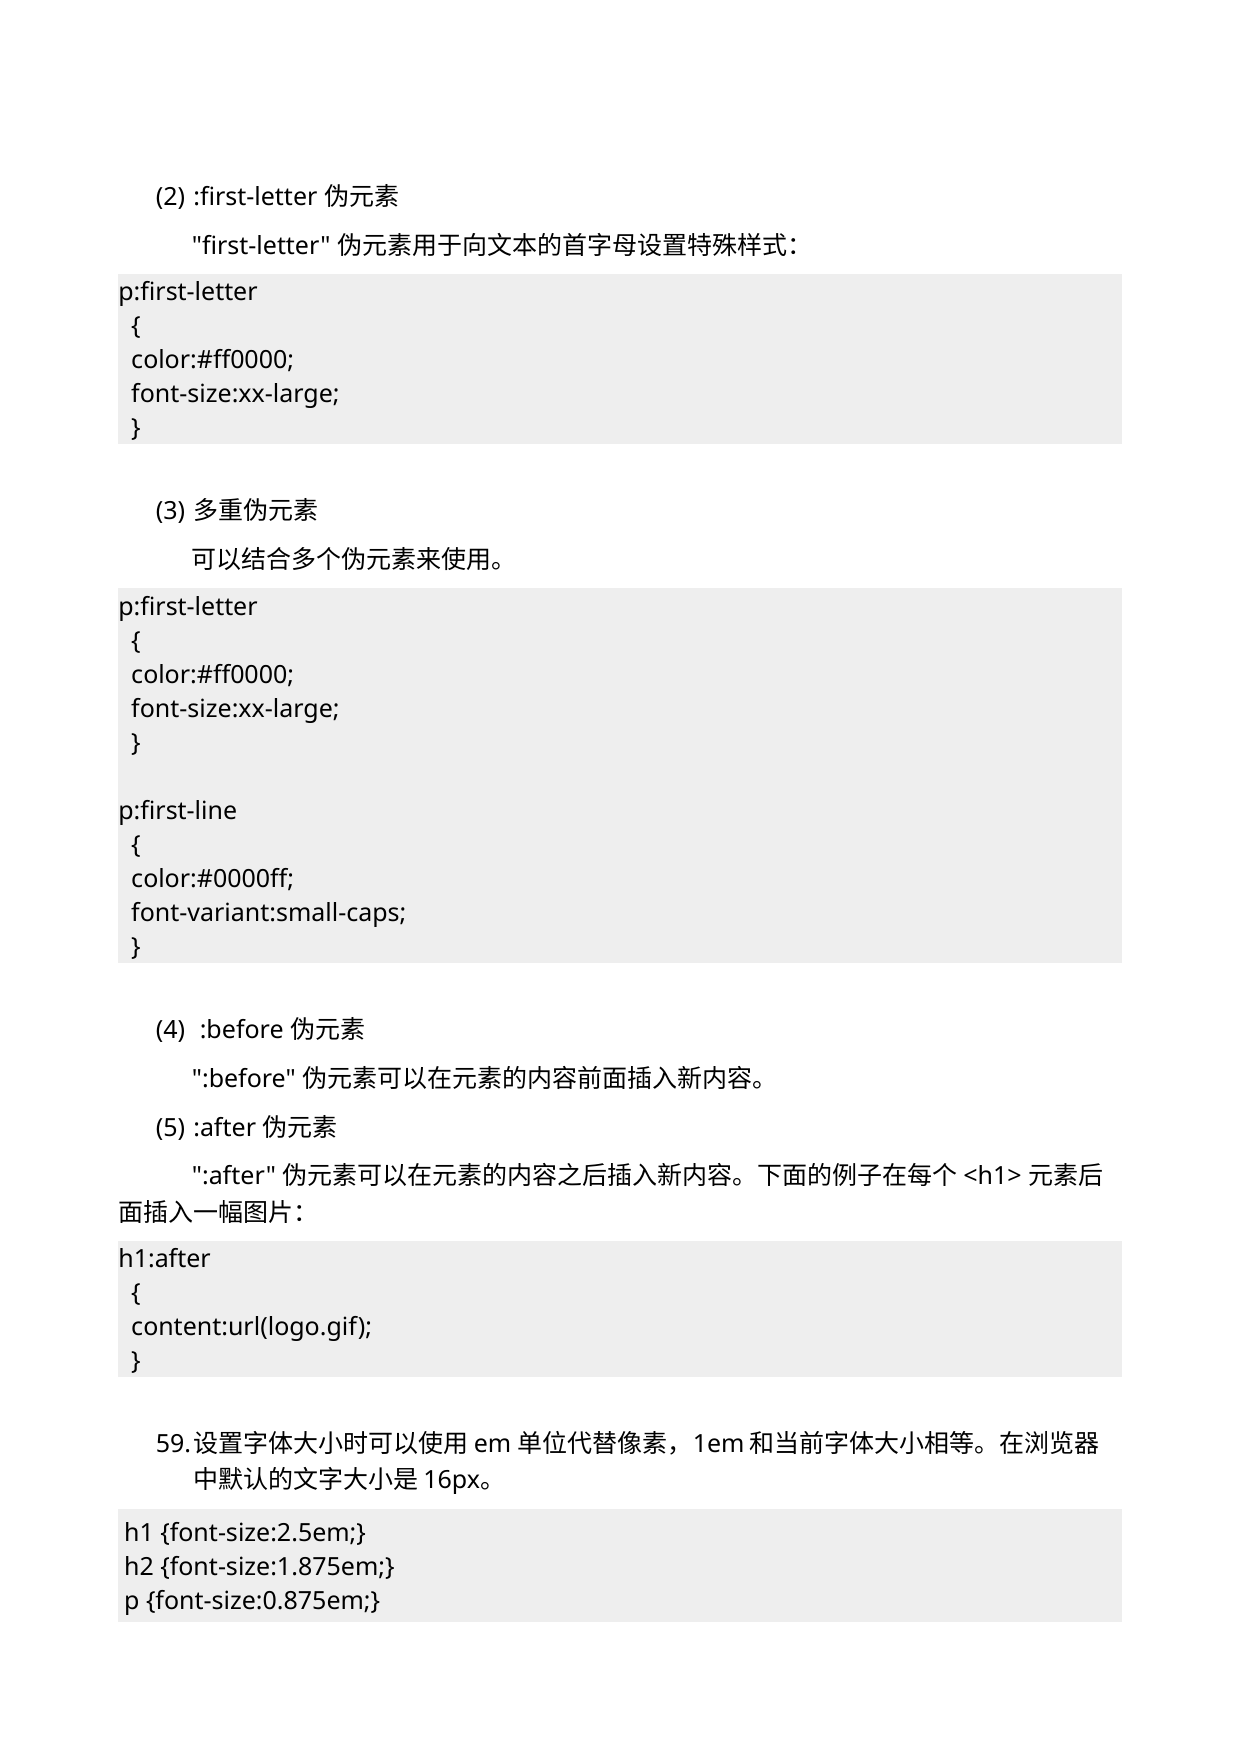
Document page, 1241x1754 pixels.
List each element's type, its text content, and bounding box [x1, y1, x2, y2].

table_header h1 {font-size:2.5em;} h2 {font-size:1.875em;} p {font-size:0.875em;} [118, 1509, 1122, 1622]
list 设置字体大小时可以使用 em 单位代替像素，1em和当前字体大小相等。在浏览器中默认的文字大小是16px。 [156, 1423, 1122, 1496]
table_header p:first-letter { color:#ff0000; font-size:xx-large; } p:first-line { color:#0000ff; font-variant:small-caps; } [118, 588, 1122, 963]
table_header h1:after { content:url(logo.gif); } [118, 1241, 1122, 1377]
list 多重伪元素 [156, 491, 1122, 527]
text 可以结合多个伪元素来使用。 [118, 539, 1122, 576]
table_header p:first-letter { color:#ff0000; font-size:xx-large; } [118, 274, 1122, 444]
list :after 伪元素 [156, 1107, 1122, 1143]
list :before 伪元素 [156, 1009, 1122, 1046]
text ":after" 伪元素可以在元素的内容之后插入新内容。下面的例子在每个 <h1> 元素后面插入一幅图片： [118, 1156, 1122, 1228]
text "first-letter" 伪元素用于向文本的首字母设置特殊样式： [118, 225, 1122, 261]
text ":before" 伪元素可以在元素的内容前面插入新内容。 [118, 1058, 1122, 1094]
list :first-letter 伪元素 [156, 176, 1122, 213]
